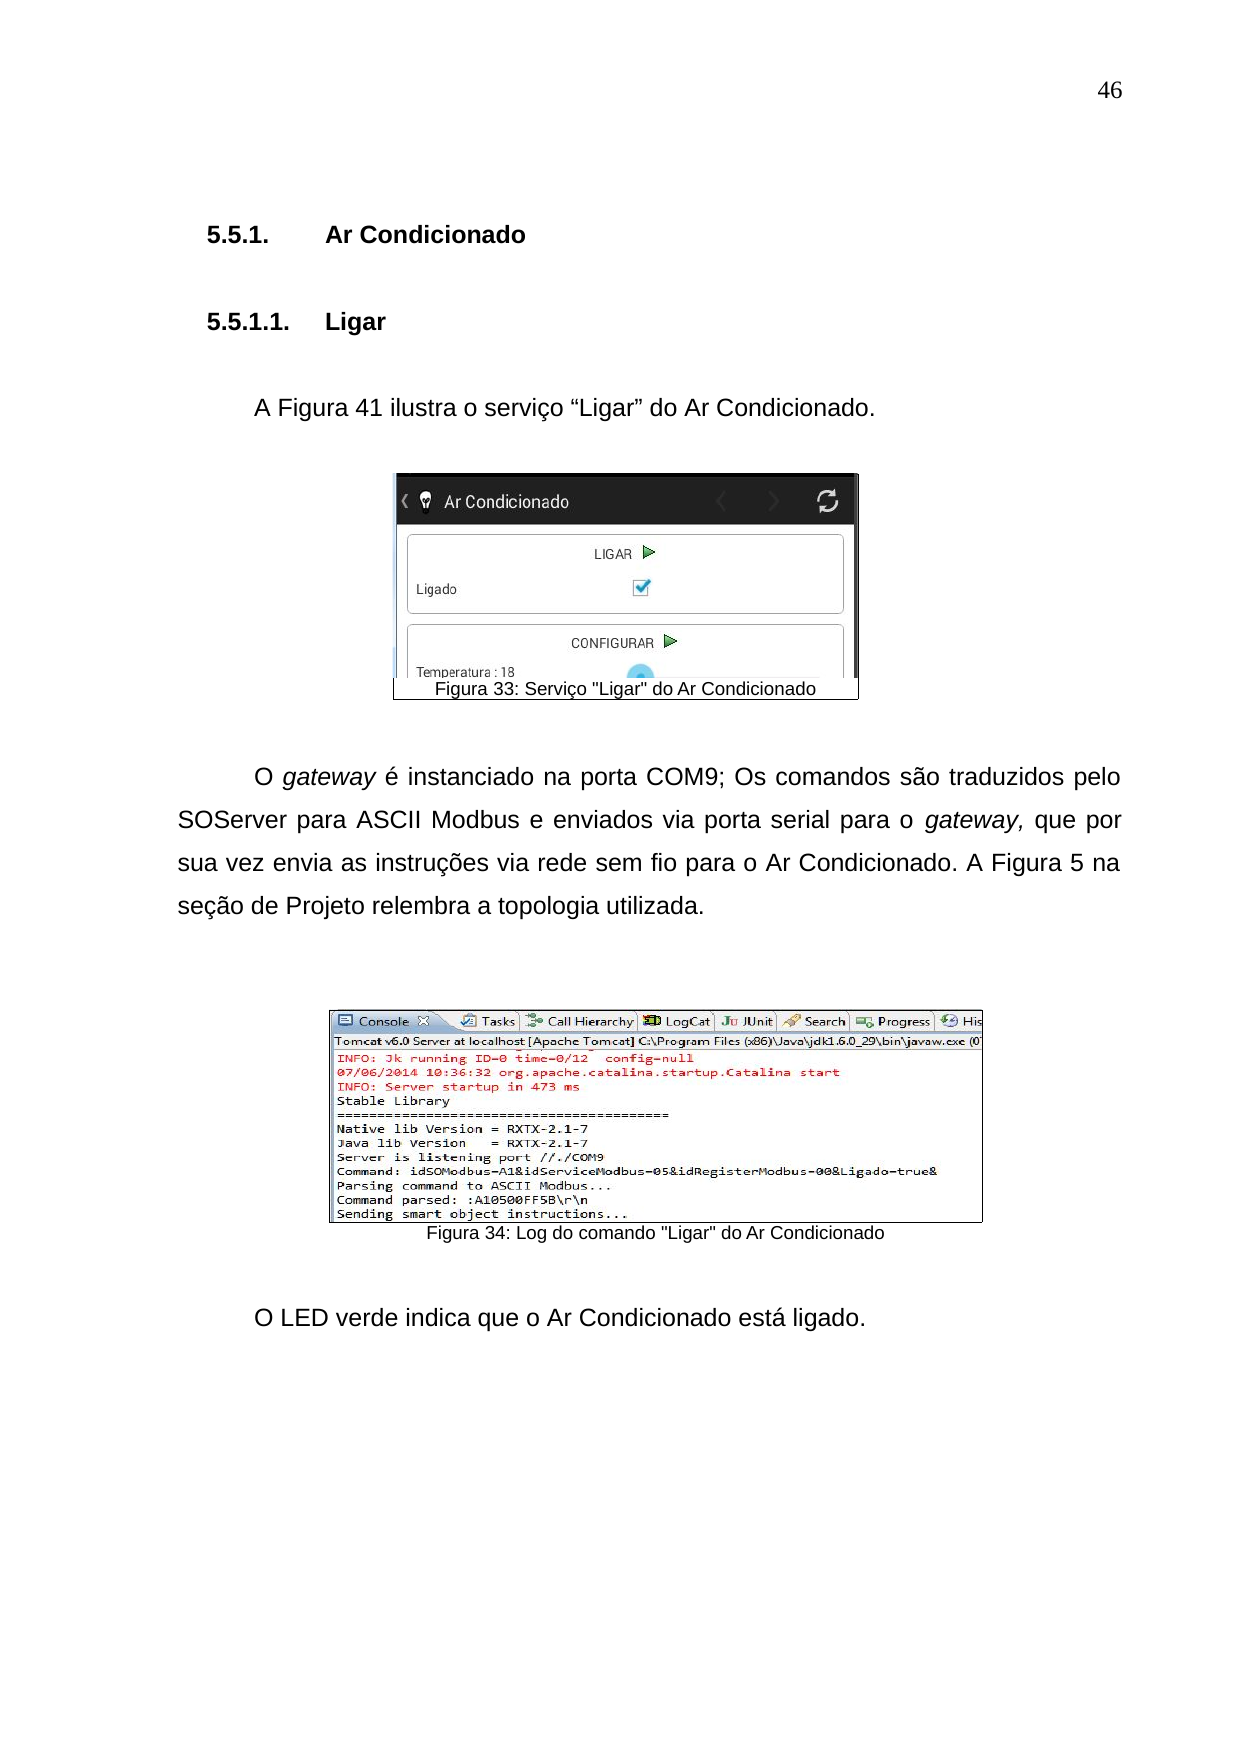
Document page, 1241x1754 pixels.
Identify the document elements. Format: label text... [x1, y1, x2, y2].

list Ligar [177, 307, 1122, 335]
text Figura 33: Serviço "Ligar" do Ar Condicionado [394, 678, 858, 699]
picture [392, 473, 858, 678]
text O gateway é instanciado na porta COM9; Os comandos são traduzidos pelo SOServer para ASCII Modbus e enviados via porta serial para o gateway, que por sua vez envia as instruções via rede sem fio para o Ar Condicionado. A Figura 5 na seção de Projeto relembra a topologia utilizada. [177, 761, 1122, 919]
text O LED verde indica que o Ar Condicionado está ligado. [177, 1303, 1122, 1331]
list Ar Condicionado [177, 220, 1122, 249]
text A Figura 41 ilustra o serviço “Ligar” do Ar Condicionado. [177, 393, 1122, 422]
text Figura 34: Log do comando "Ligar" do Ar Condicionado [329, 1223, 982, 1243]
picture [330, 1011, 982, 1222]
